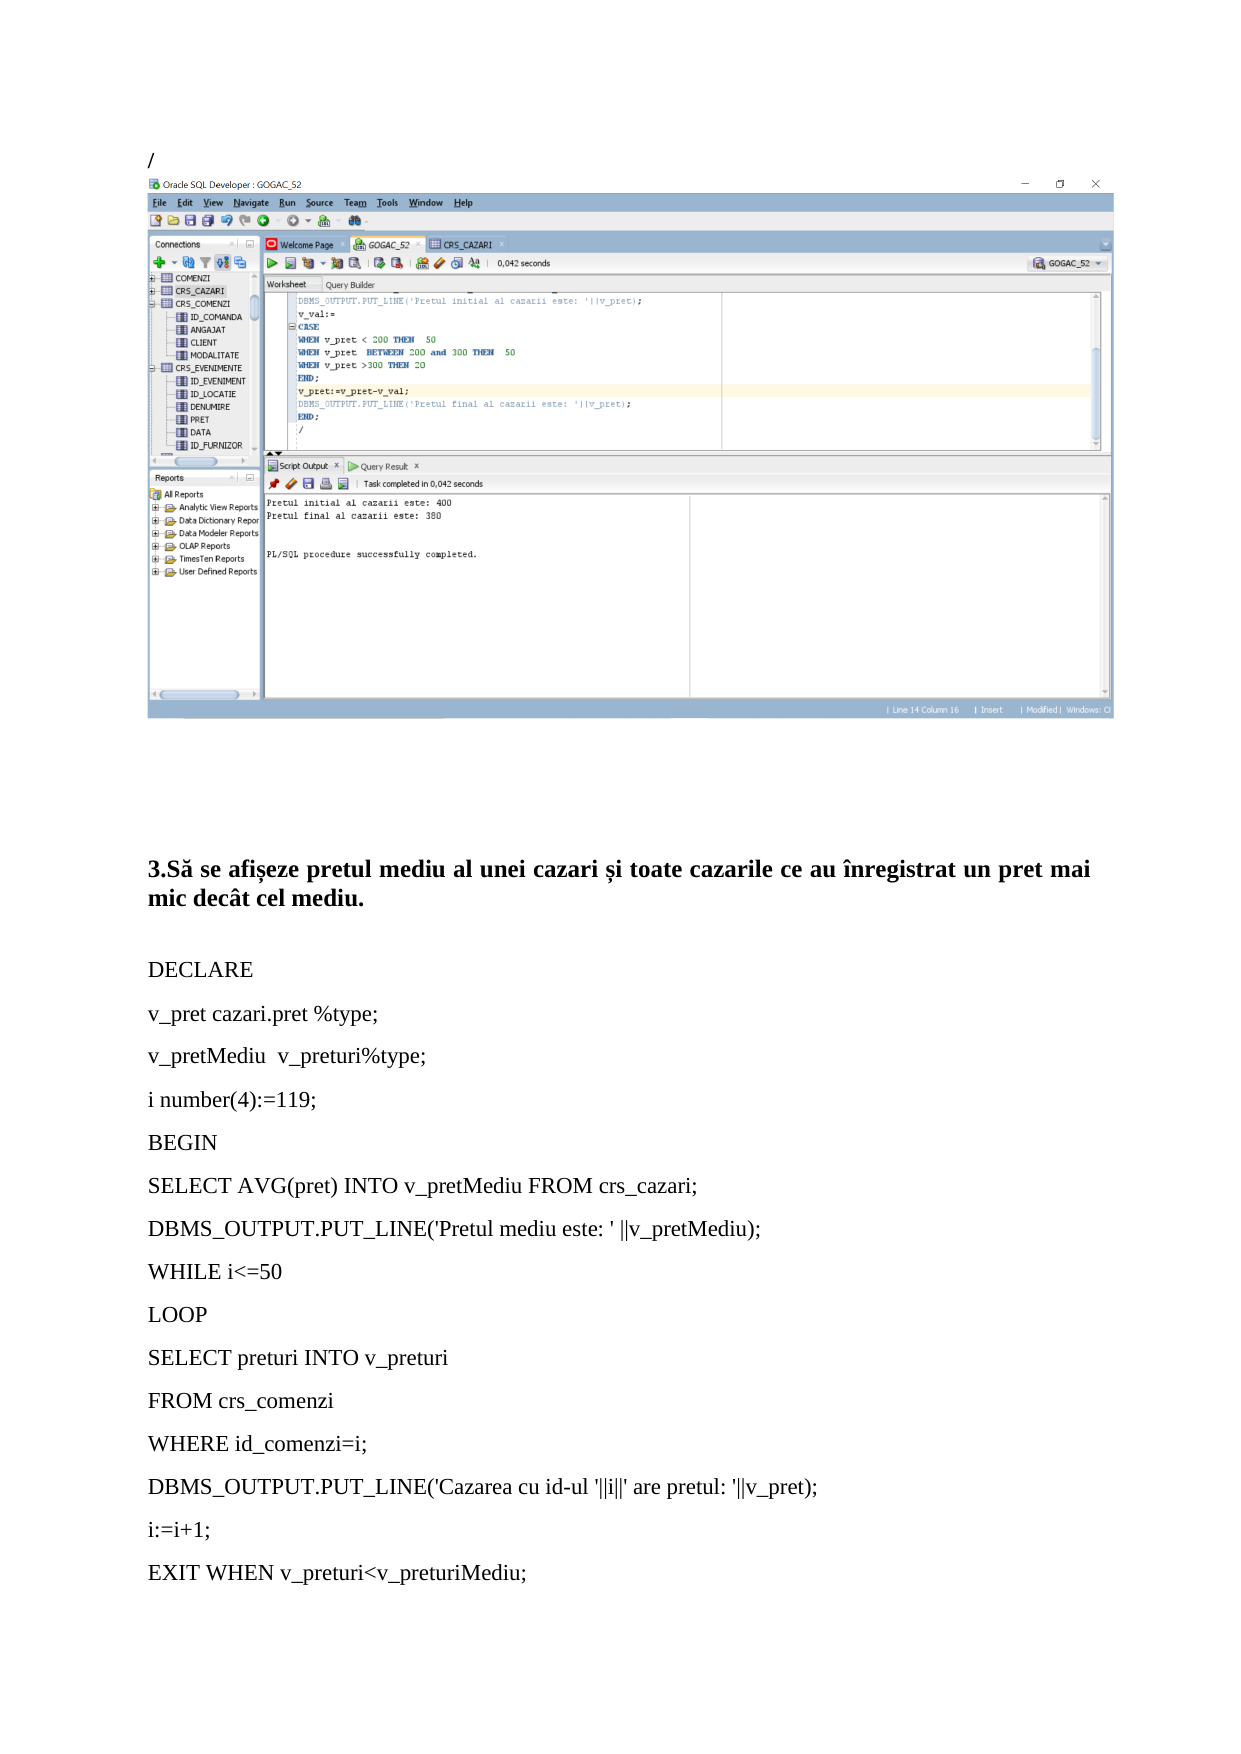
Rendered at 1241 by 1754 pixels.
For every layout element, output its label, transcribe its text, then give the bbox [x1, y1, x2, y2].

text i number(4):=119; [148, 1086, 1093, 1112]
text WHERE id_comenzi=i; [148, 1430, 1093, 1456]
text SELECT AVG(pret) INTO v_pretMediu FROM crs_cazari; [148, 1172, 1093, 1198]
text i:=i+1; [148, 1516, 1093, 1542]
text DBMS_OUTPUT.PUT_LINE('Cazarea cu id-ul '||i||' are pretul: '||v_pret); [148, 1473, 1093, 1499]
text EXIT WHEN v_preturi<v_preturiMediu; [148, 1559, 1093, 1585]
text v_pret cazari.pret %type; [148, 999, 1093, 1026]
text DBMS_OUTPUT.PUT_LINE('Pretul mediu este: ' ||v_pretMediu); [148, 1215, 1093, 1241]
text WHILE i<=50 [148, 1258, 1093, 1284]
text DECLARE [148, 957, 1093, 983]
text v_pretMediu v_preturi%type; [148, 1043, 1093, 1069]
text LOOP [148, 1301, 1093, 1327]
text SELECT preturi INTO v_preturi [148, 1344, 1093, 1370]
text BEGIN [148, 1129, 1093, 1155]
text / [148, 148, 1093, 175]
text FROM crs_comenzi [148, 1387, 1093, 1413]
text 3.Să se afișeze pretul mediu al unei cazari și toate cazarile ce au înregistrat un pret mai mic decât cel mediu. [148, 854, 1093, 912]
